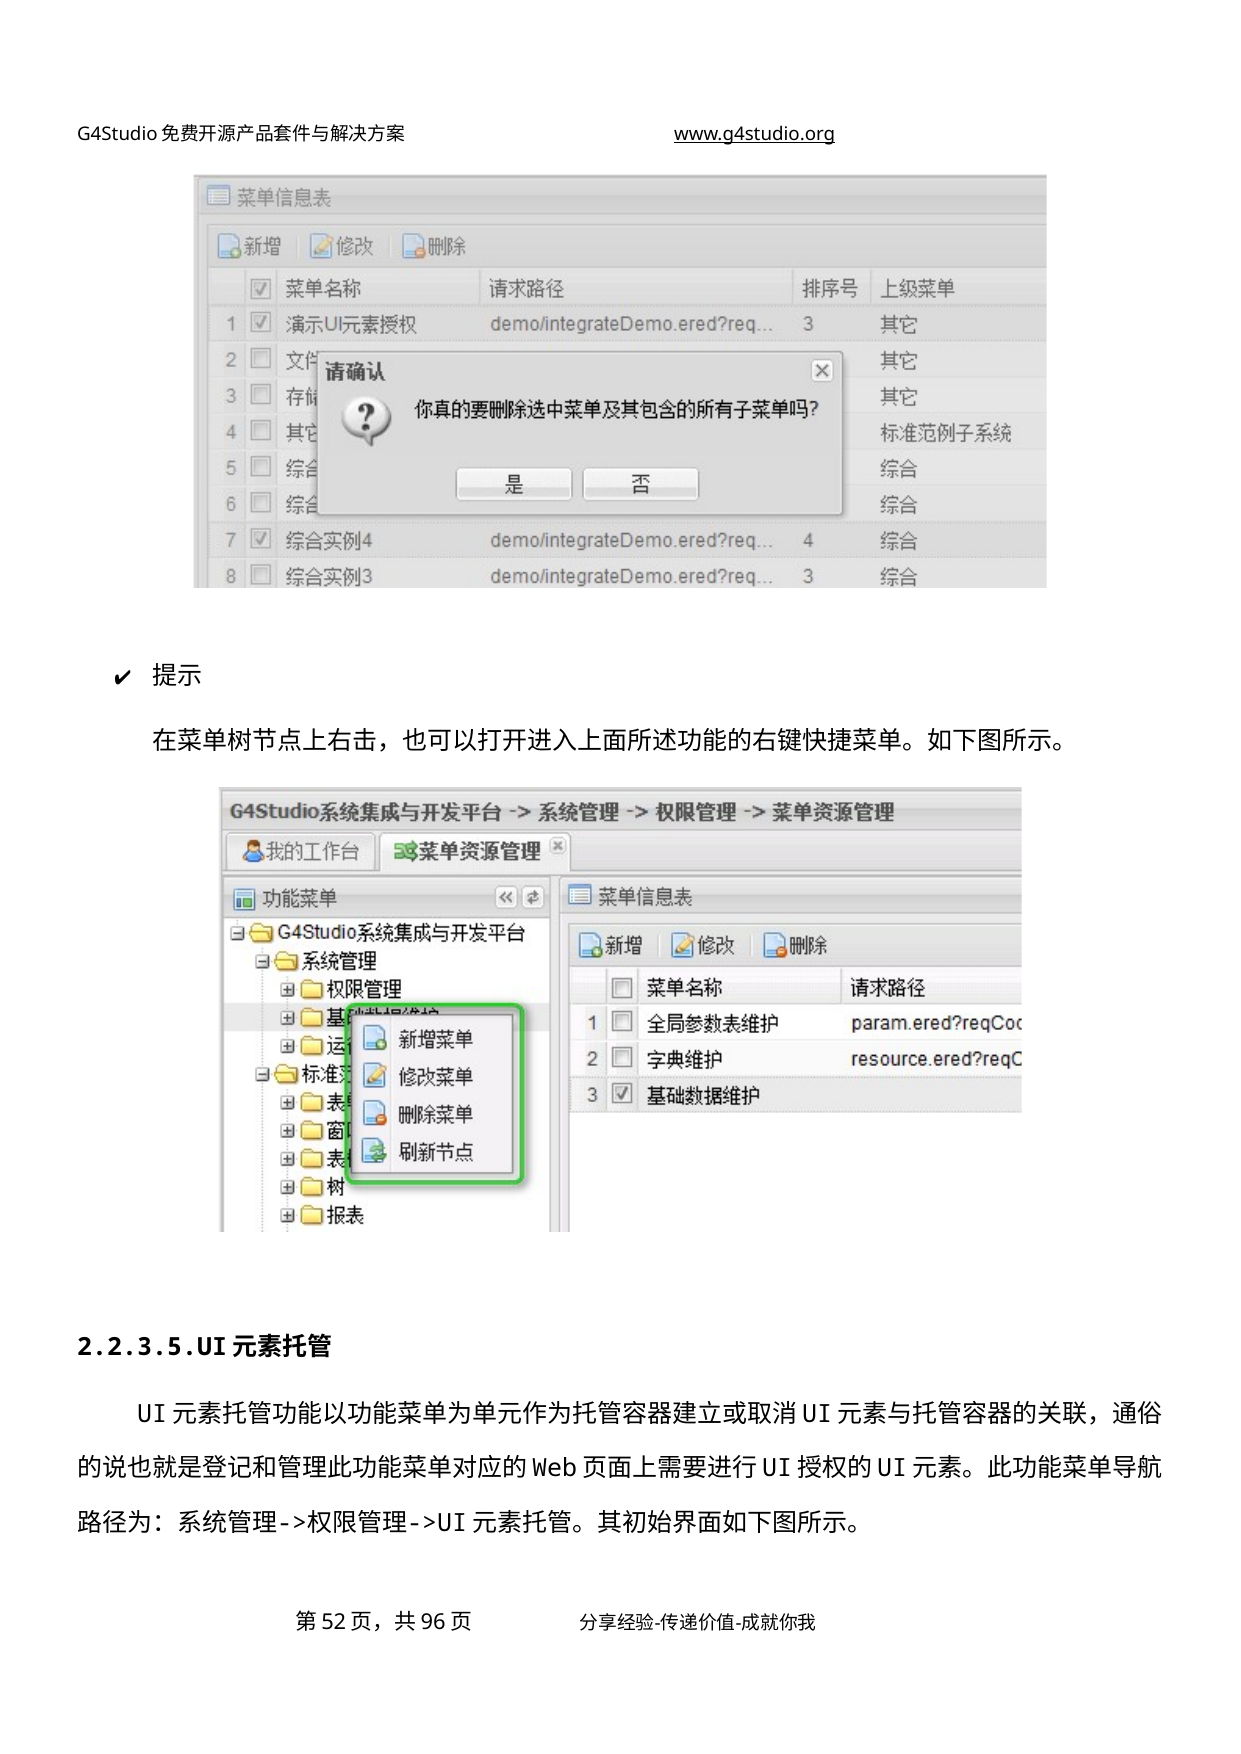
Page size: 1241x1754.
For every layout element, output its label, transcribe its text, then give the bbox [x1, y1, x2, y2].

text UI元素托管功能以功能菜单为单元作为托管容器建立或取消UI元素与托管容器的关联，通俗的说也就是登记和管理此功能菜单对应的Web页面上需要进行UI授权的UI元素。此功能菜单导航路径为：系统管理->权限管理->UI元素托管。其初始界面如下图所示。 [77, 1393, 1163, 1538]
subtitle 2.2.3.5.UI元素托管 [77, 1326, 1163, 1363]
list 提示 [114, 657, 1163, 691]
list 在菜单树节点上右击，也可以打开进入上面所述功能的右键快捷菜单。如下图所示。 [114, 721, 1163, 757]
picture [218, 787, 1022, 1232]
picture [193, 174, 1047, 588]
